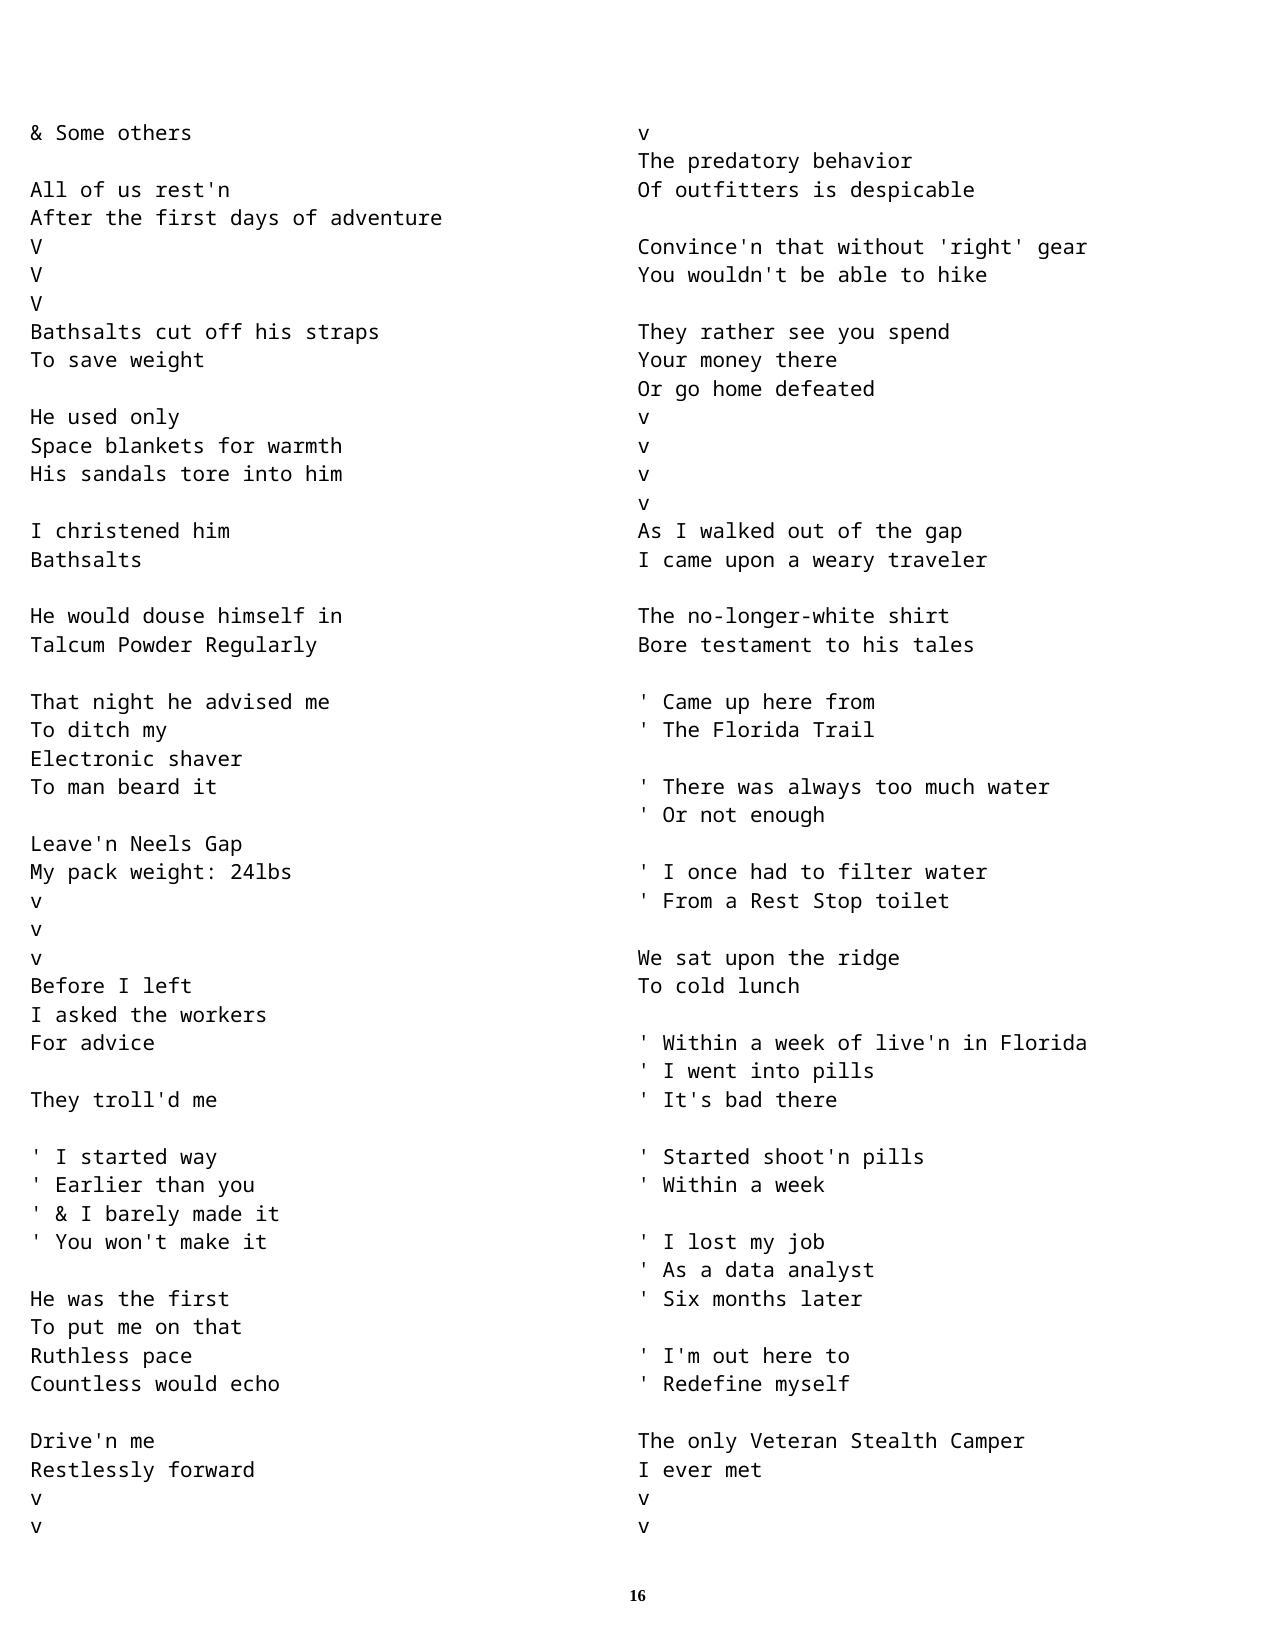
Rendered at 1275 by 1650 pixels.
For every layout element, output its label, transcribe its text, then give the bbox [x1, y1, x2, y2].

text v [637, 118, 1245, 147]
text & Some others [30, 118, 637, 147]
text ' I started way [30, 1142, 637, 1170]
text He used only [30, 402, 637, 431]
text v [30, 1512, 637, 1540]
text That night he advised me [30, 687, 637, 715]
text Drive'n me [30, 1426, 637, 1455]
text V [30, 289, 637, 317]
text To save weight [30, 346, 637, 374]
text Bathsalts cut off his straps [30, 317, 637, 346]
text Bathsalts [30, 545, 637, 573]
text Space blankets for warmth [30, 431, 637, 459]
text ' I'm out here to [637, 1341, 1245, 1369]
text Bore testament to his tales [637, 630, 1245, 658]
text ' Redefine myself [637, 1369, 1245, 1398]
text All of us rest'n [30, 175, 637, 203]
text v [637, 1483, 1245, 1512]
text ' There was always too much water [637, 772, 1245, 801]
text They rather see you spend [637, 317, 1245, 346]
text ' I lost my job [637, 1227, 1245, 1256]
text You wouldn't be able to hike [637, 260, 1245, 289]
text ' From a Rest Stop toilet [637, 886, 1245, 914]
text Your money there [637, 346, 1245, 374]
text He would douse himself in [30, 602, 637, 630]
text v [30, 943, 637, 971]
text To cold lunch [637, 971, 1245, 1000]
text ' Started shoot'n pills [637, 1142, 1245, 1170]
text They troll'd me [30, 1085, 637, 1113]
text I asked the workers [30, 1000, 637, 1028]
text To put me on that [30, 1312, 637, 1341]
text The predatory behavior [637, 147, 1245, 175]
text Or go home defeated [637, 374, 1245, 402]
text I ever met [637, 1455, 1245, 1483]
text ' I went into pills [637, 1057, 1245, 1085]
text ' Within a week [637, 1170, 1245, 1199]
text V [30, 232, 637, 260]
text My pack weight: 24lbs [30, 857, 637, 886]
text ' Six months later [637, 1284, 1245, 1312]
text Electronic shaver [30, 744, 637, 772]
text He was the first [30, 1284, 637, 1312]
text Ruthless pace [30, 1341, 637, 1369]
text v [637, 1512, 1245, 1540]
text Convince'n that without 'right' gear [637, 232, 1245, 260]
text Of outfitters is despicable [637, 175, 1245, 203]
text ' Came up here from [637, 687, 1245, 715]
text v [637, 431, 1245, 459]
text v [30, 914, 637, 943]
text v [637, 402, 1245, 431]
text I christened him [30, 516, 637, 545]
text ' Earlier than you [30, 1170, 637, 1199]
text ' The Florida Trail [637, 715, 1245, 744]
text ' & I barely made it [30, 1199, 637, 1227]
text Countless would echo [30, 1369, 637, 1398]
text As I walked out of the gap [637, 516, 1245, 545]
text V [30, 260, 637, 289]
text His sandals tore into him [30, 459, 637, 488]
text To ditch my [30, 715, 637, 744]
text ' I once had to filter water [637, 857, 1245, 886]
text For advice [30, 1028, 637, 1057]
text v [637, 459, 1245, 488]
text ' Or not enough [637, 801, 1245, 829]
text Before I left [30, 971, 637, 1000]
text Leave'n Neels Gap [30, 829, 637, 857]
text The no-longer-white shirt [637, 602, 1245, 630]
text Talcum Powder Regularly [30, 630, 637, 658]
text I came upon a weary traveler [637, 545, 1245, 573]
text The only Veteran Stealth Camper [637, 1426, 1245, 1455]
text After the first days of adventure [30, 203, 637, 232]
text ' As a data analyst [637, 1256, 1245, 1284]
text ' It's bad there [637, 1085, 1245, 1113]
text v [637, 488, 1245, 516]
text v [30, 1483, 637, 1512]
text ' Within a week of live'n in Florida [637, 1028, 1245, 1057]
text We sat upon the ridge [637, 943, 1245, 971]
text v [30, 886, 637, 914]
text Restlessly forward [30, 1455, 637, 1483]
text To man beard it [30, 772, 637, 801]
text ' You won't make it [30, 1227, 637, 1256]
